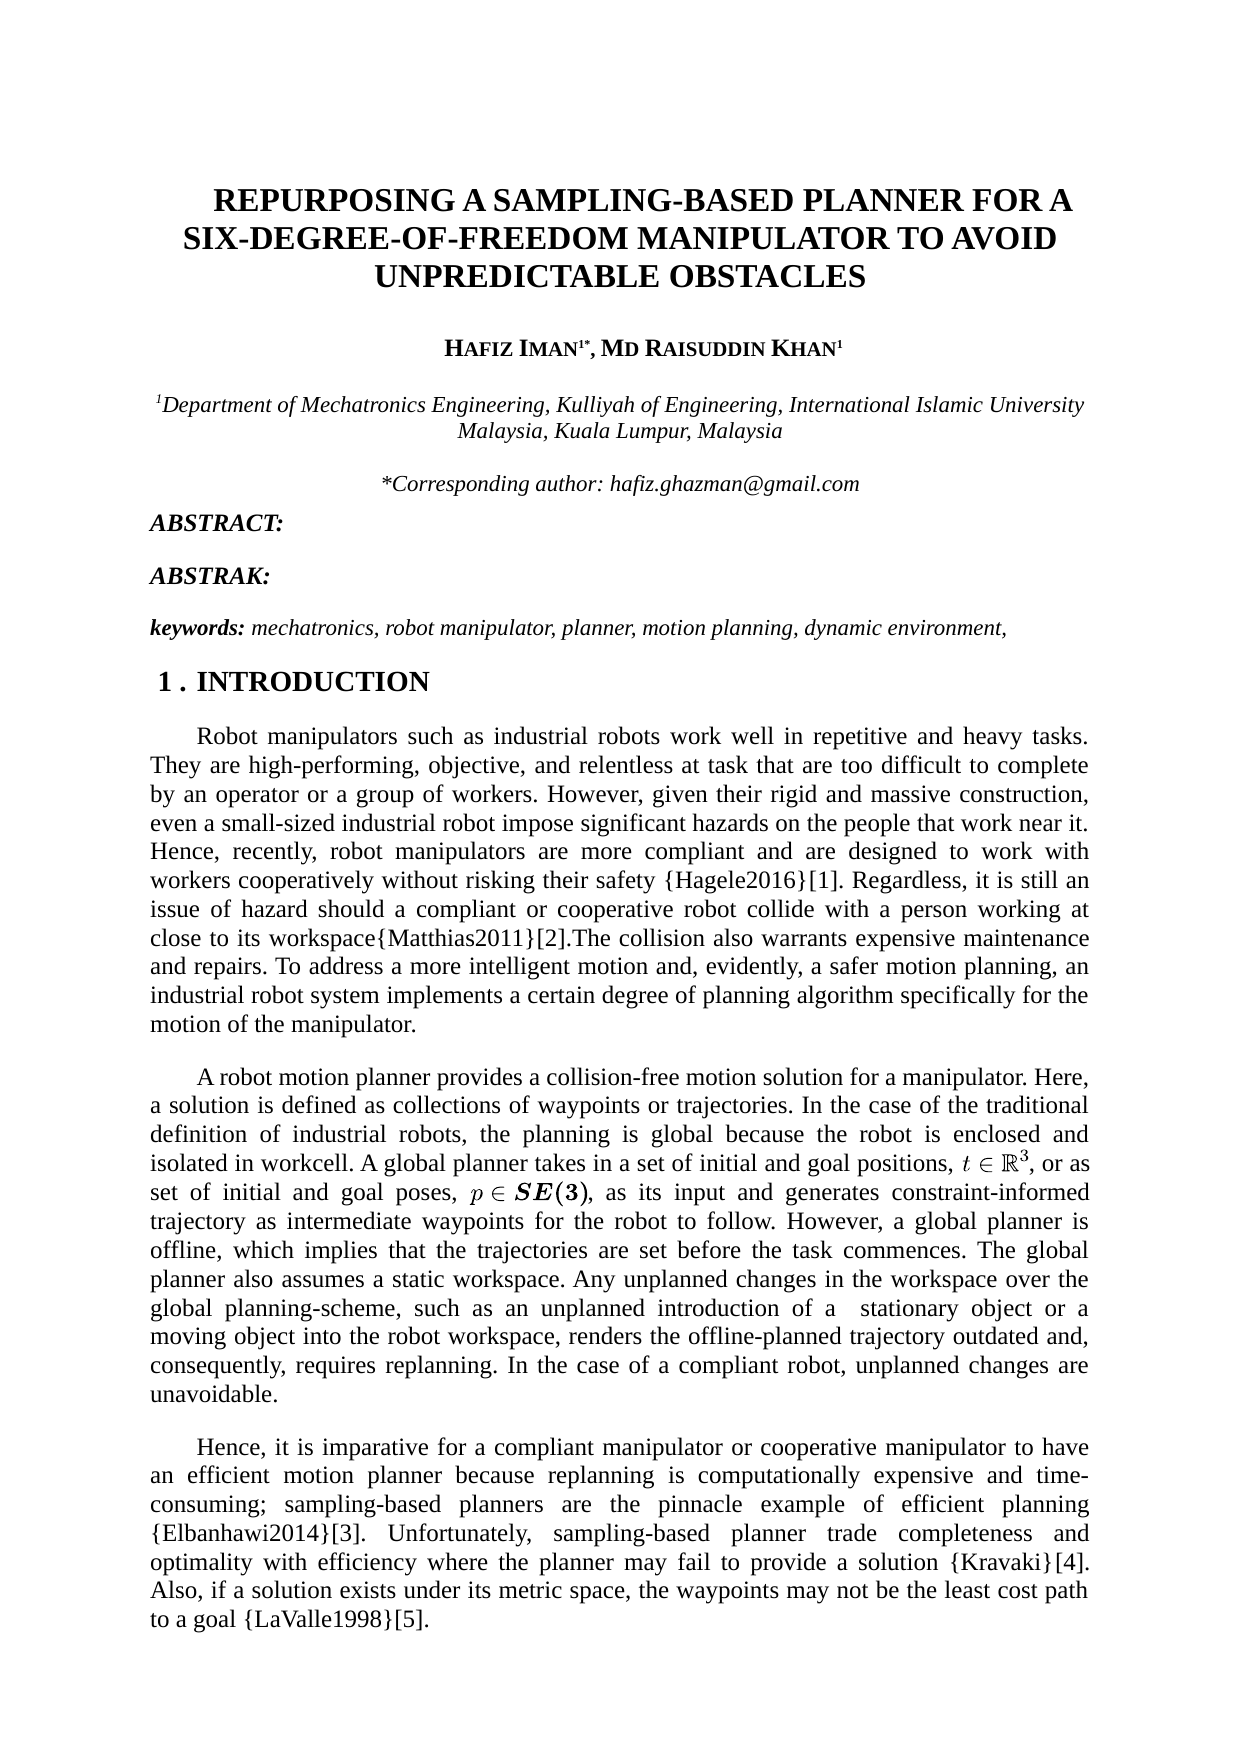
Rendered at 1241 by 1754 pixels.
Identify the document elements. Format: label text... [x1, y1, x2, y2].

text 1Department of Mechatronics Engineering, Kulliyah of Engineering, International Islamic University Malaysia, Kuala Lumpur, Malaysia [150, 391, 1090, 443]
text Hence, it is imparative for a compliant manipulator or cooperative manipulator to have an efficient motion planner because replanning is computationally expensive and time-consuming; sampling-based planners are the pinnacle example of efficient planning {Elbanhawi2014}[3]⁠. Unfortunately, sampling-based planner trade completeness and optimality with efficiency where the planner may fail to provide a solution {Kravaki}[4]⁠. Also, if a solution exists under its metric space, the waypoints may not be the least cost path to a goal {LaValle1998}[5]⁠. [150, 1432, 1090, 1633]
text ABSTRAK: [150, 561, 1090, 590]
text keywords: mechatronics, robot manipulator, planner, motion planning, dynamic environment, [150, 614, 1090, 640]
text ABSTRACT: [150, 508, 1090, 537]
list INTRODUCTION [150, 664, 1090, 697]
text *Corresponding author: hafiz.ghazman@gmail.com [150, 470, 1090, 496]
text A robot motion planner provides a collision-free motion solution for a manipulator. Here, a solution is defined as collections of waypoints or trajectories. In the case of the traditional definition of industrial robots, the planning is global because the robot is enclosed and isolated in workcell. A global planner takes in a set of initial and goal positions, , or as set of initial and goal poses, , as its input and generates constraint-informed trajectory as intermediate waypoints for the robot to follow. However, a global planner is offline, which implies that the trajectories are set before the task commences. The global planner also assumes a static workspace. Any unplanned changes in the workspace over the global planning-scheme, such as an unplanned introduction of a stationary object or a moving object into the robot workspace, renders the offline-planned trajectory outdated and, consequently, requires replanning. In the case of a compliant robot, unplanned changes are unavoidable. [150, 1062, 1090, 1408]
text HAFIZ IMAN1*, MD RAISUDDIN KHAN1 [150, 333, 1090, 362]
text REPURPOSING A SAMPLING-BASED PLANNER FOR A SIX-DEGREE-OF-FREEDOM MANIPULATOR TO AVOID UNPREDICTABLE OBSTACLES [150, 180, 1090, 295]
text Robot manipulators such as industrial robots work well in repetitive and heavy tasks. They are high-performing, objective, and relentless at task that are too difficult to complete by an operator or a group of workers. However, given their rigid and massive construction, even a small-sized industrial robot impose significant hazards on the people that work near it. Hence, recently, robot manipulators are more compliant and are designed to work with workers cooperatively without risking their safety {Hagele2016}[1]⁠. Regardless, it is still an issue of hazard should a compliant or cooperative robot collide with a person working at close to its workspace{Matthias2011}[2]⁠.The collision also warrants expensive maintenance and repairs. To address a more intelligent motion and, evidently, a safer motion planning, an industrial robot system implements a certain degree of planning algorithm specifically for the motion of the manipulator. [150, 721, 1090, 1038]
